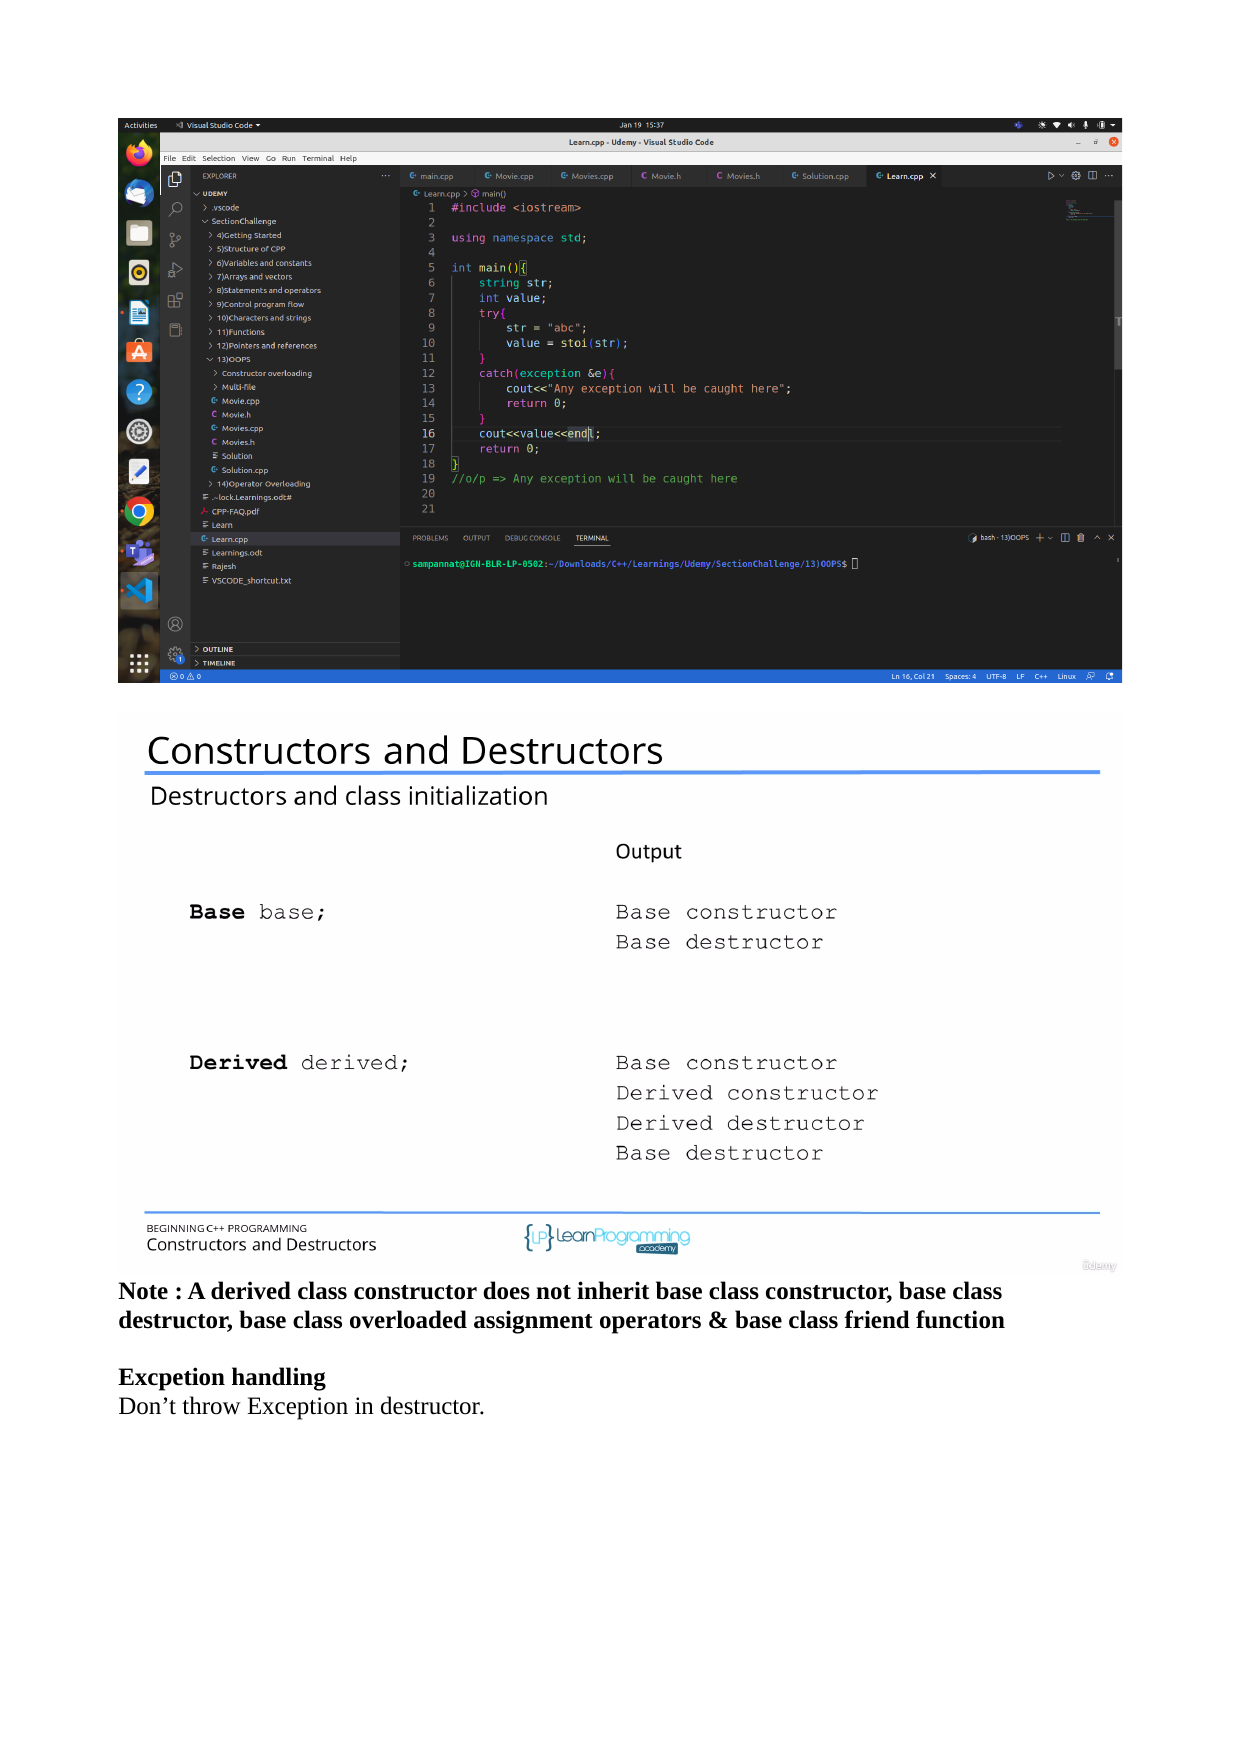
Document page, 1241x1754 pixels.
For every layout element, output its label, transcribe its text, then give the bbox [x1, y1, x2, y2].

text Don’t throw Exception in destructor. [118, 1391, 1122, 1420]
picture [118, 118, 1123, 683]
text Excpetion handling [118, 1362, 1122, 1391]
text Note : A derived class constructor does not inherit base class constructor, base class destructor, base class overloaded assignment operators & base class friend function [118, 1277, 1122, 1334]
picture [118, 711, 1123, 1277]
